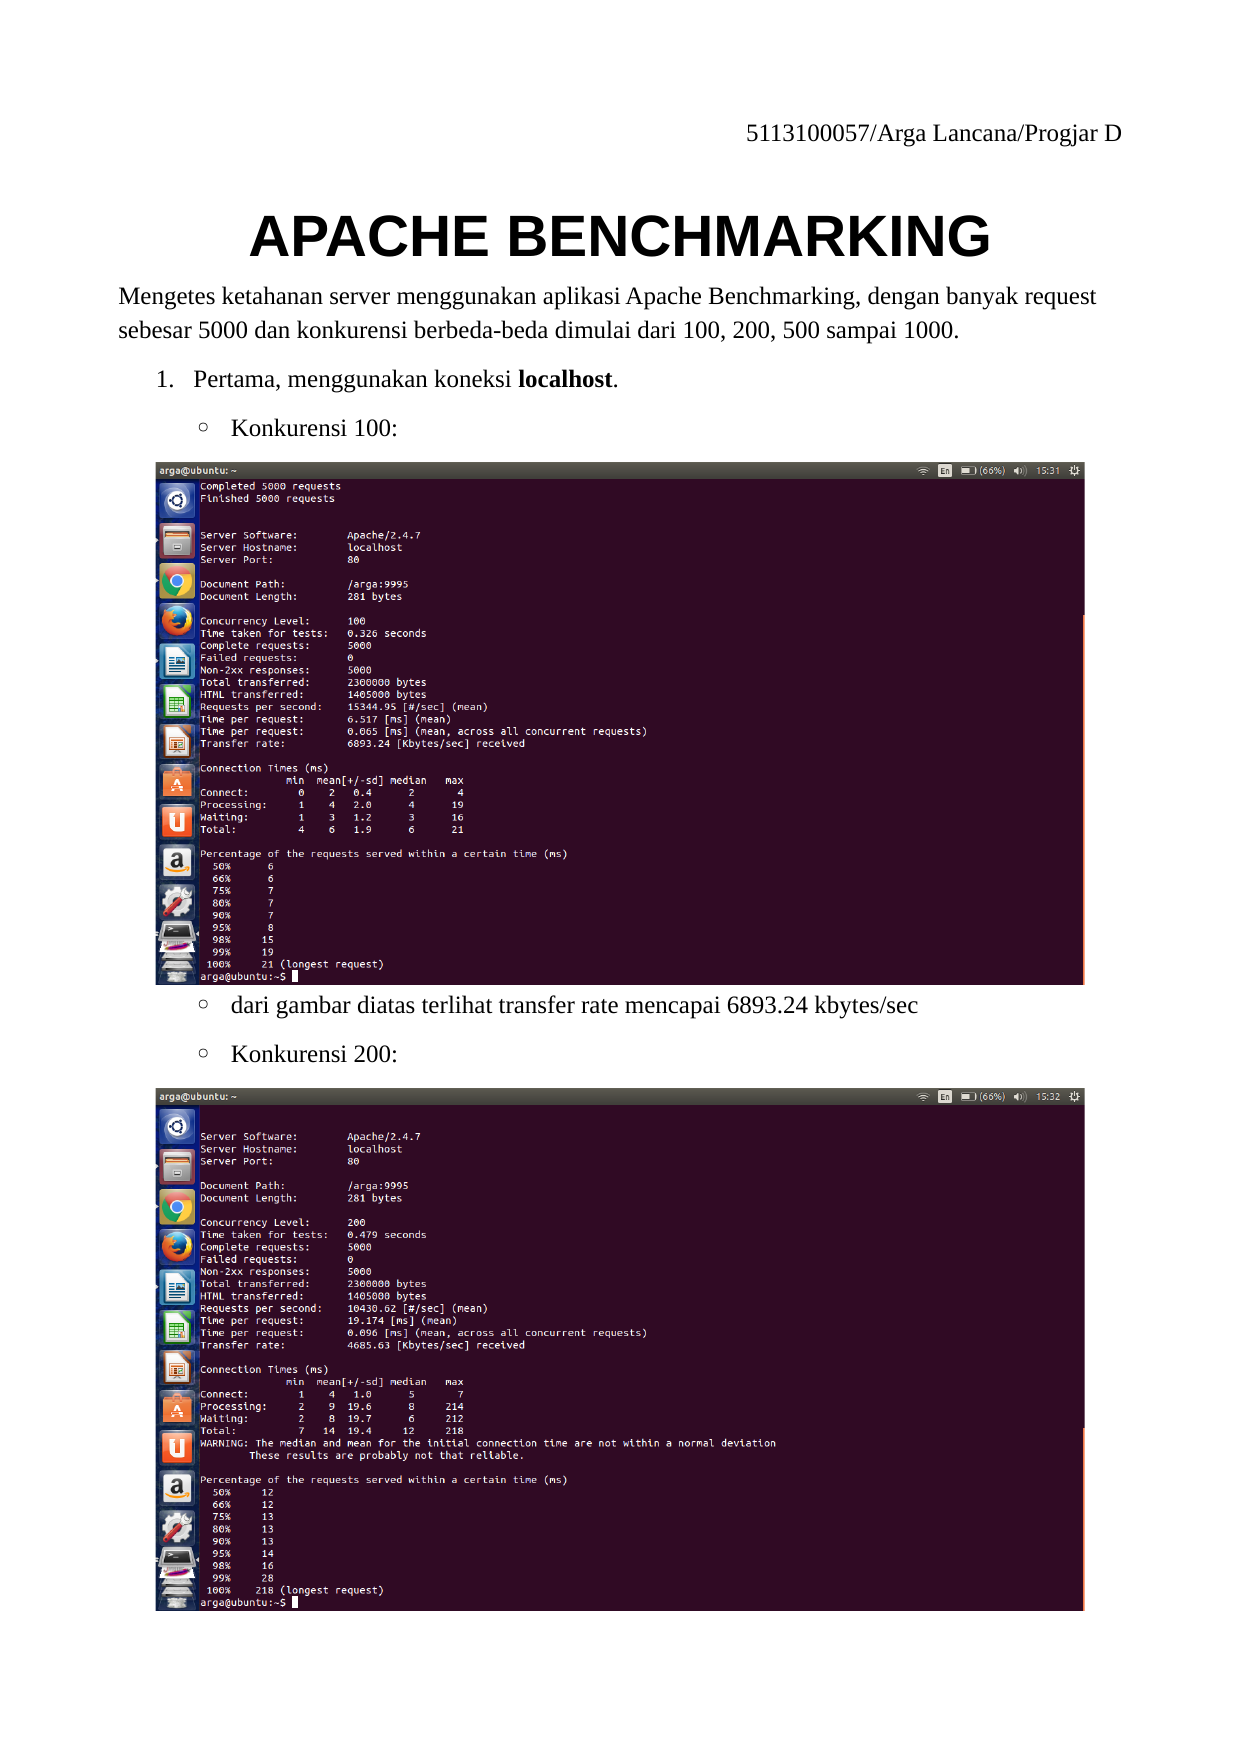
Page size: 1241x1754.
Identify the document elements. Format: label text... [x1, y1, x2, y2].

list Konkurensi 100: [193, 413, 1122, 442]
list Konkurensi 200: [193, 1039, 1122, 1068]
title APACHE BENCHMARKING [118, 201, 1122, 268]
picture [155, 462, 1085, 985]
picture [155, 1088, 1085, 1611]
list dari gambar diatas terlihat transfer rate mencapai 6893.24 kbytes/sec [193, 463, 1122, 1019]
text Mengetes ketahanan server menggunakan aplikasi Apache Benchmarking, dengan banyak request sebesar 5000 dan konkurensi berbeda-beda dimulai dari 100, 200, 500 sampai 1000. [118, 281, 1122, 344]
list Pertama, menggunakan koneksi localhost. [156, 364, 1122, 393]
